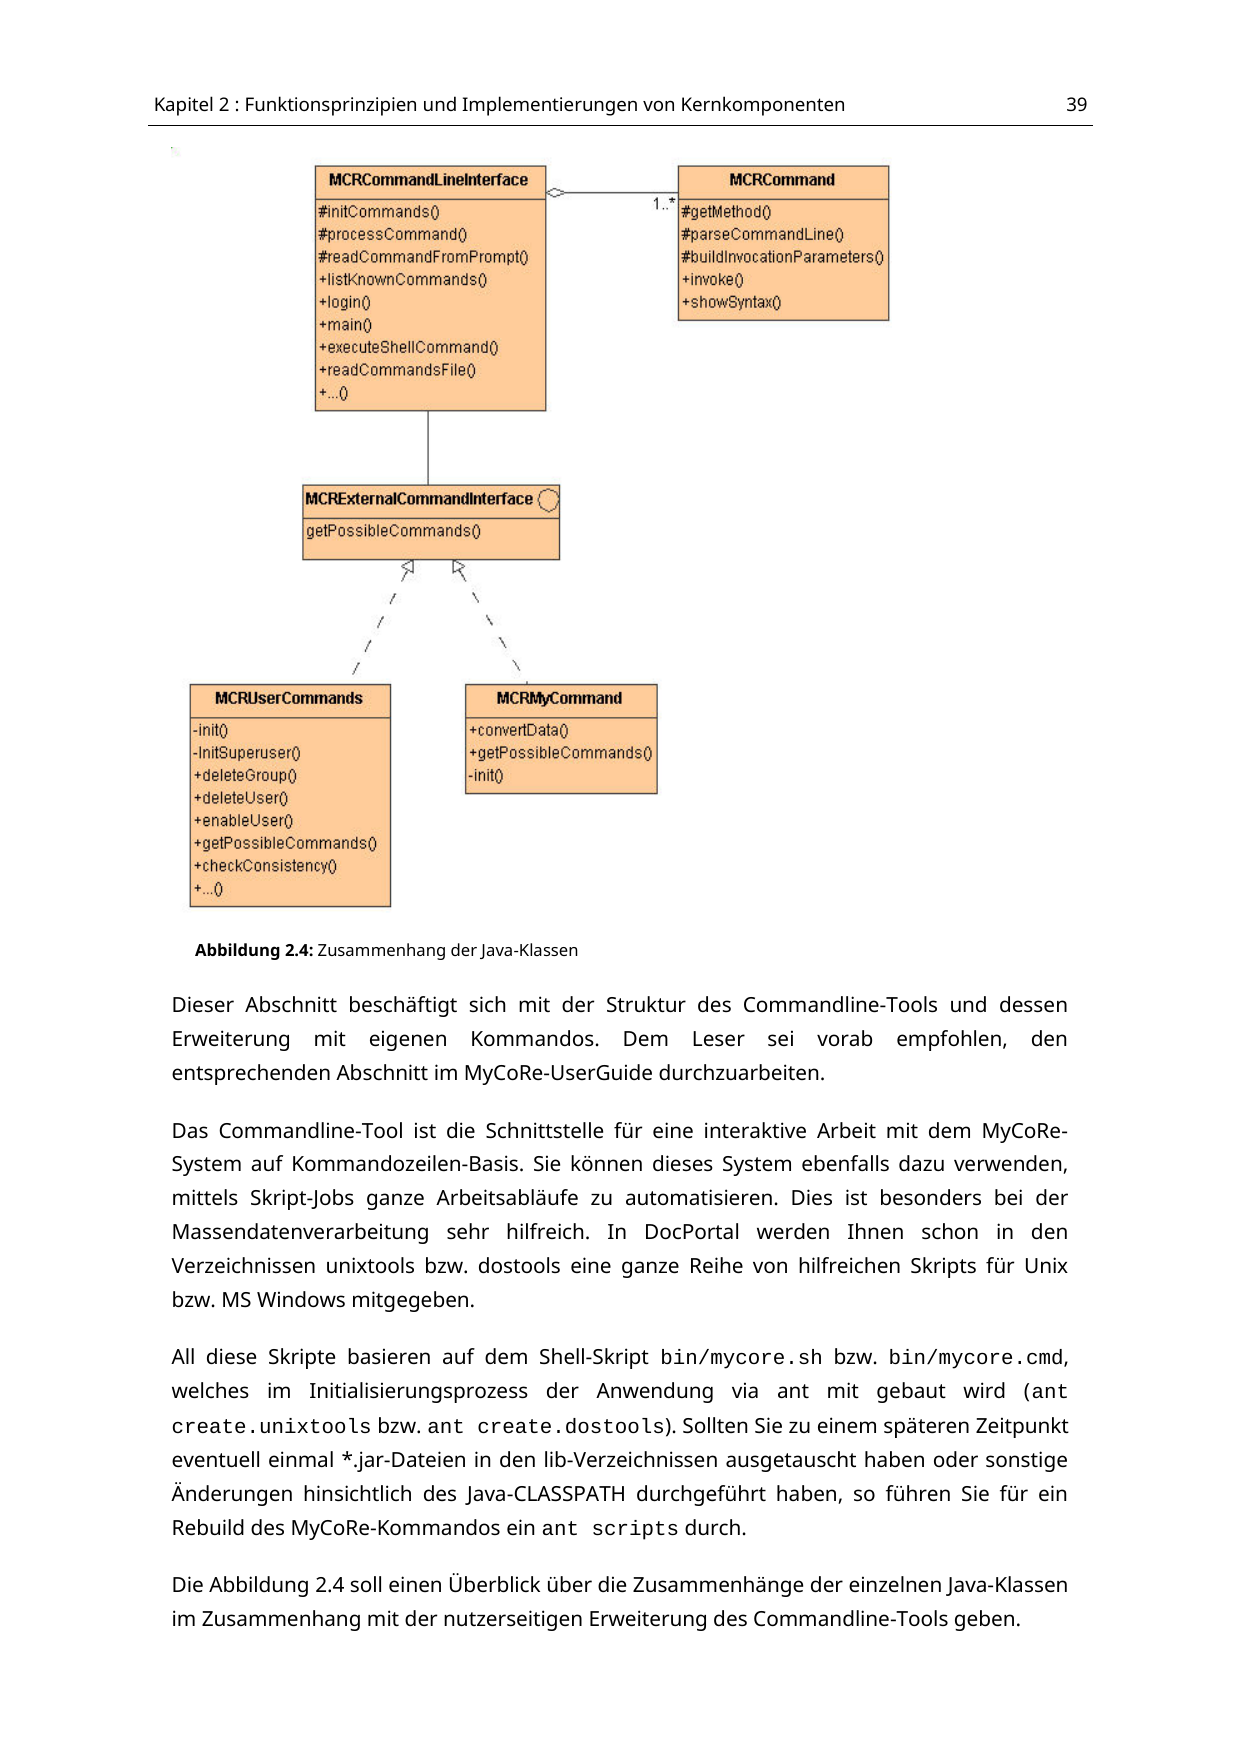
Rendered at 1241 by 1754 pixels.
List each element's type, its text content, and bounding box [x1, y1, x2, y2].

text Das Commandline-Tool ist die Schnittstelle für eine interaktive Arbeit mit dem MyCoRe-System auf Kommandozeilen-Basis. Sie können dieses System ebenfalls dazu verwenden, mittels Skript-Jobs ganze Arbeitsabläufe zu automatisieren. Dies ist besonders bei der Massendatenverarbeitung sehr hilfreich. In DocPortal werden Ihnen schon in den Verzeichnissen unixtools bzw. dostools eine ganze Reihe von hilfreichen Skripts für Unix bzw. MS Windows mitgegeben. [171, 1116, 1069, 1313]
text Abbildung 2.4: Zusammenhang der Java-Klassen [195, 934, 888, 961]
picture [171, 147, 912, 934]
text Die Abbildung 2.4 soll einen Überblick über die Zusammenhänge der einzelnen Java-Klassen im Zusammenhang mit der nutzerseitigen Erweiterung des Commandline-Tools geben. [171, 1570, 1069, 1632]
text All diese Skripte basieren auf dem Shell-Skript bin/mycore.sh bzw. bin/mycore.cmd, welches im Initialisierungsprozess der Anwendung via ant mit gebaut wird (ant create.unixtools bzw. ant create.dostools). Sollten Sie zu einem späteren Zeitpunkt eventuell einmal *.jar-Dateien in den lib-Verzeichnissen ausgetauscht haben oder sonstige Änderungen hinsichtlich des Java-CLASSPATH durchgeführt haben, so führen Sie für ein Rebuild des MyCoRe-Kommandos ein ant scripts durch. [171, 1342, 1069, 1541]
text Dieser Abschnitt beschäftigt sich mit der Struktur des Commandline-Tools und dessen Erweiterung mit eigenen Kommandos. Dem Leser sei vorab empfohlen, den entsprechenden Abschnitt im MyCoRe-UserGuide durchzuarbeiten. [171, 148, 1069, 1087]
